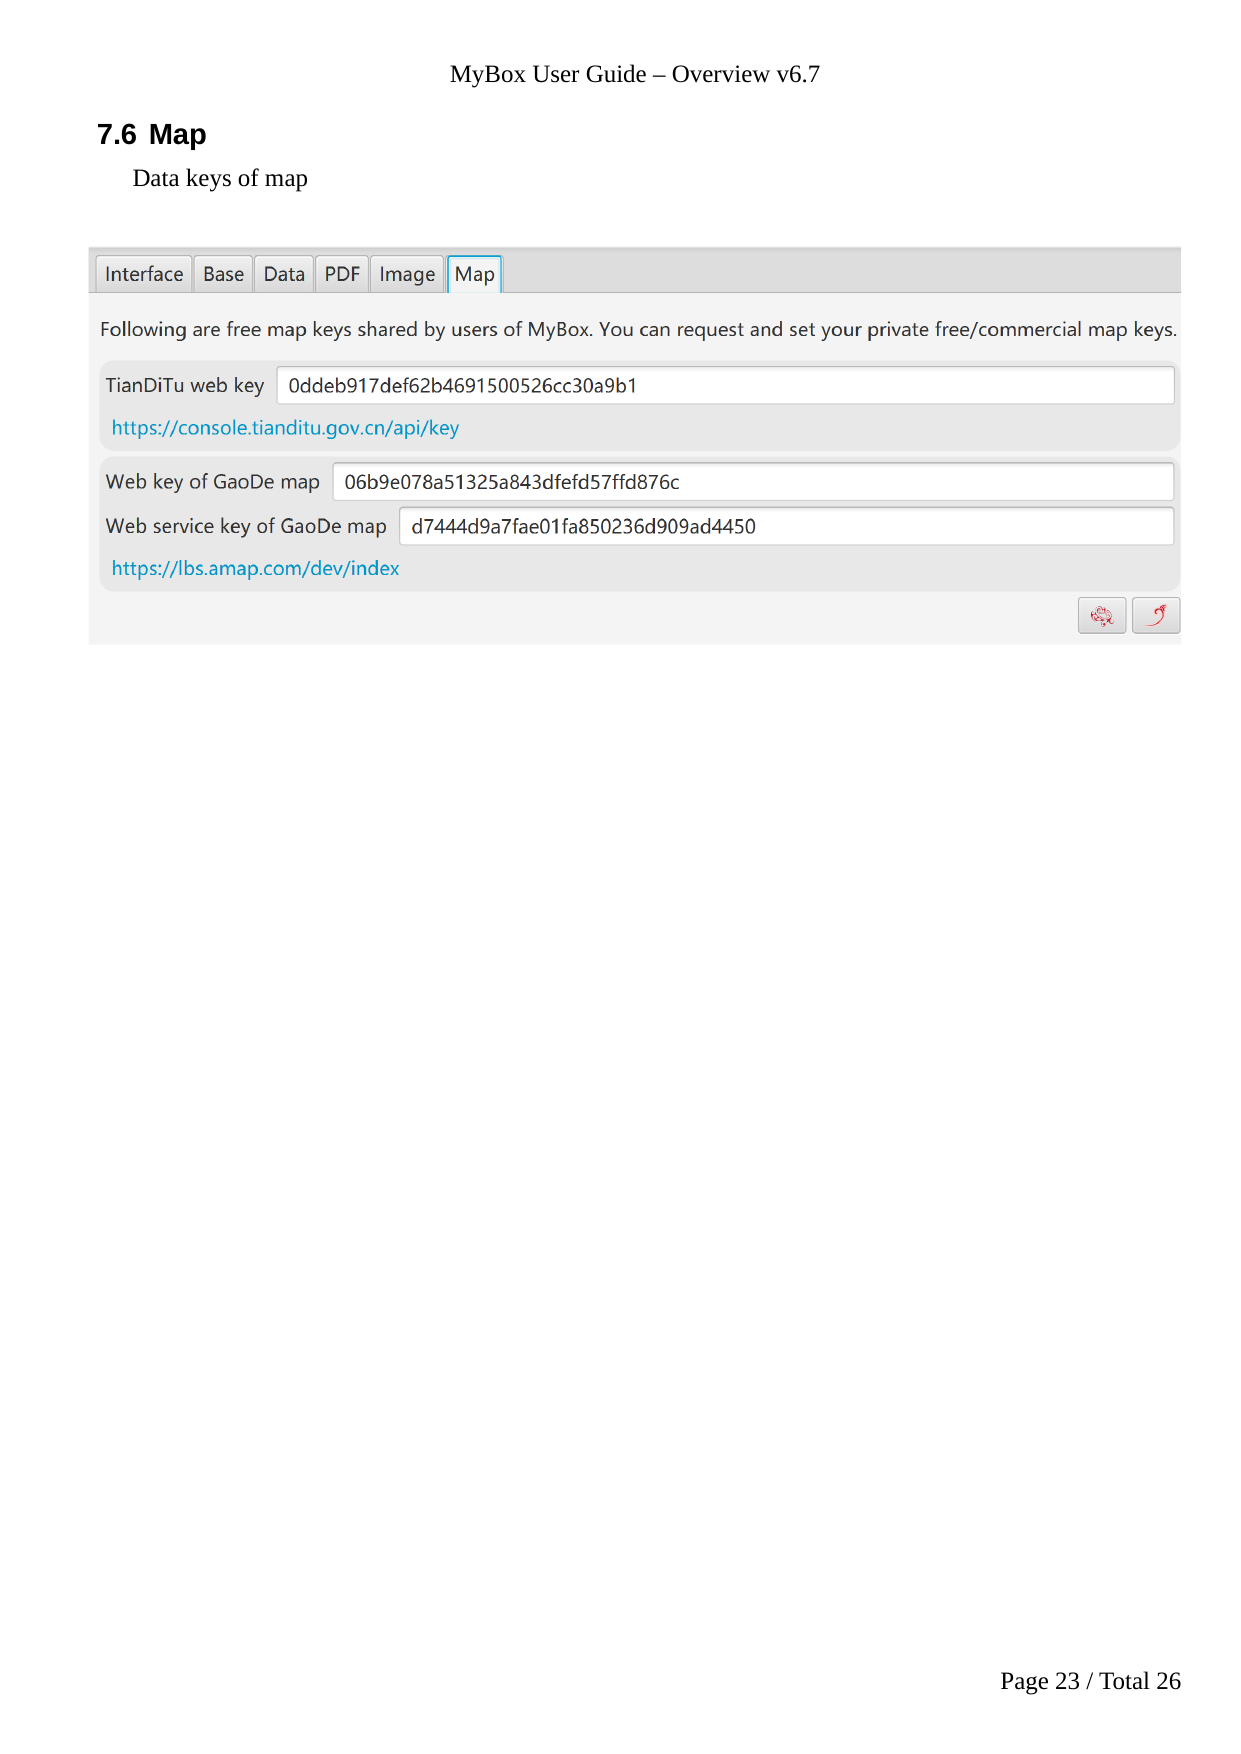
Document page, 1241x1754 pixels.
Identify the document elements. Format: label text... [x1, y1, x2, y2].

text Data keys of map [88, 163, 1181, 192]
picture [88, 245, 1182, 645]
subtitle Map [88, 117, 1181, 151]
